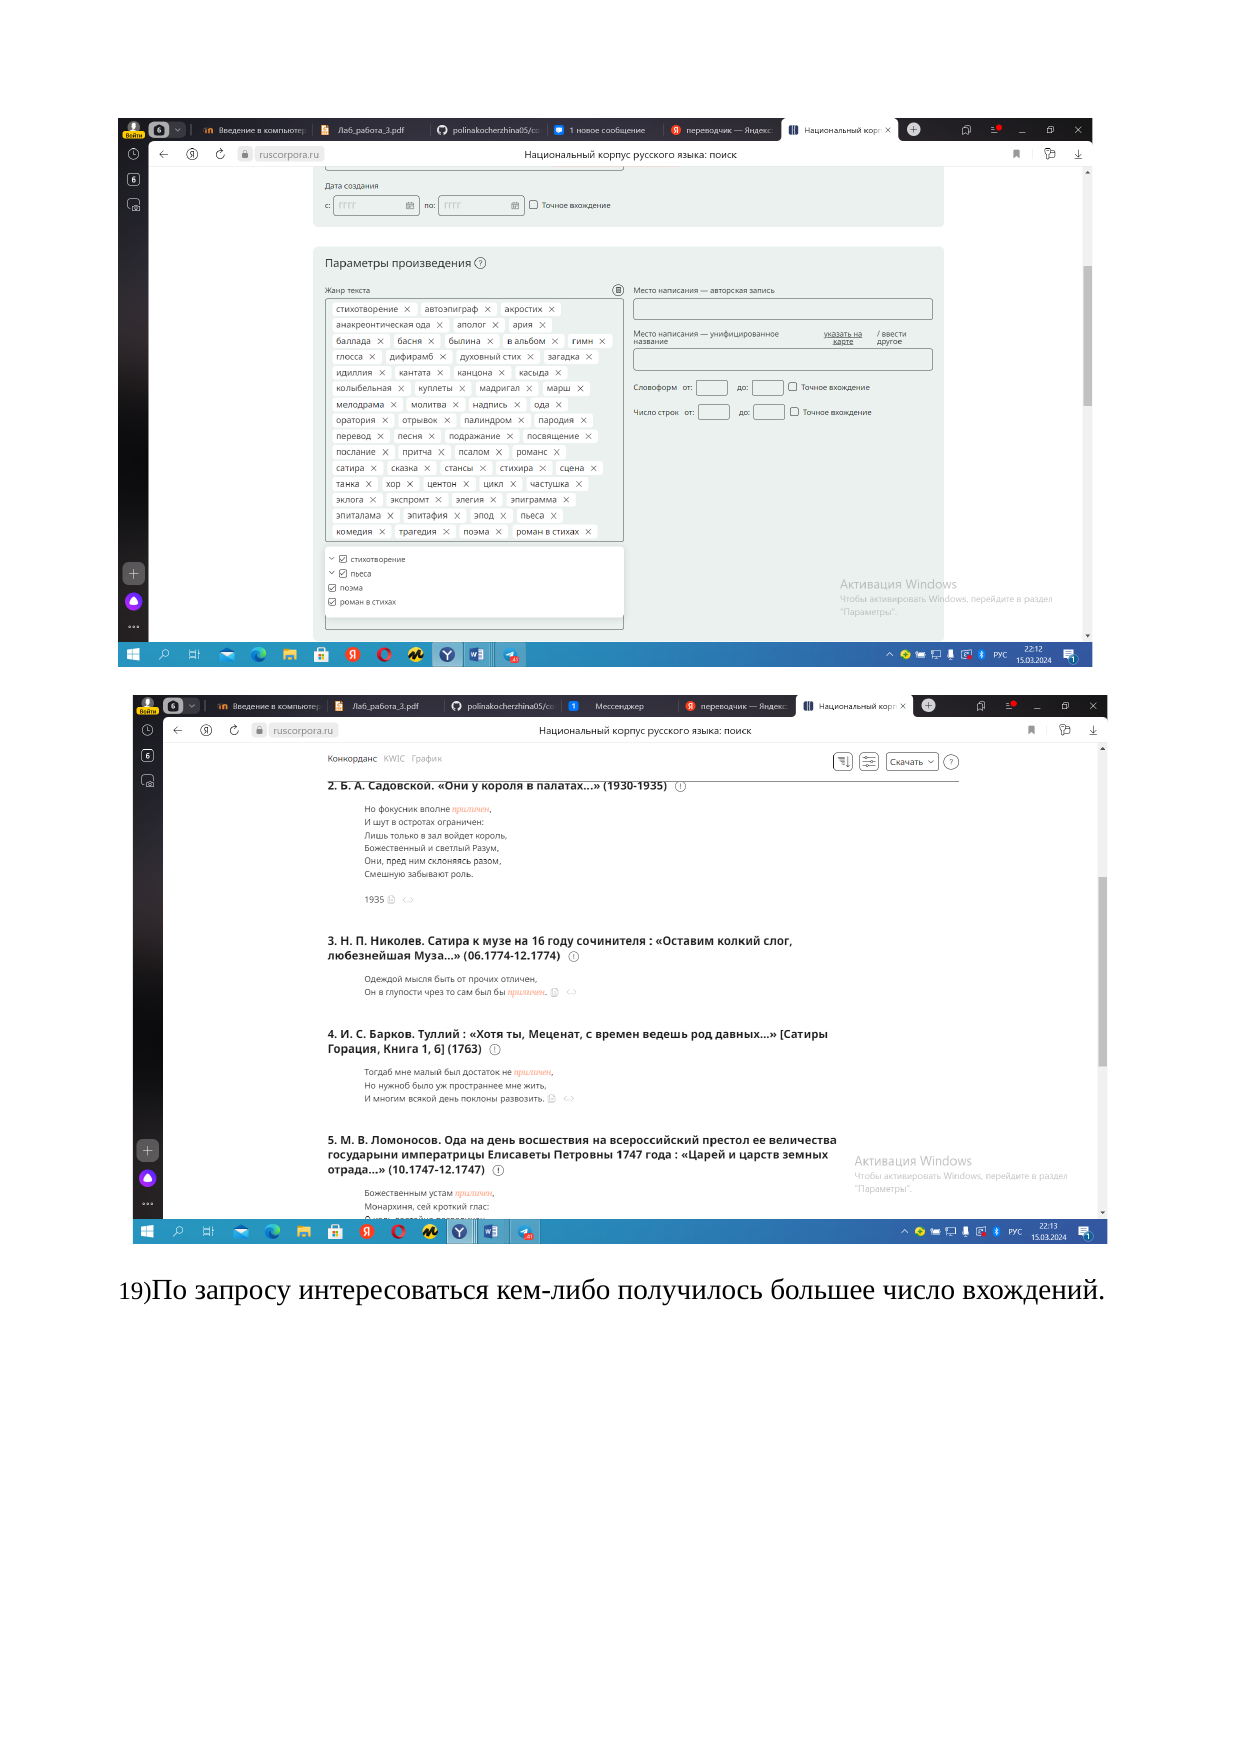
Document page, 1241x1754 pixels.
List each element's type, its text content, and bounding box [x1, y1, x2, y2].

picture [118, 118, 1093, 667]
picture [132, 695, 1108, 1244]
text 19)По запросу интересоваться кем-либо получилось большее число вхождений. [118, 1272, 1122, 1305]
